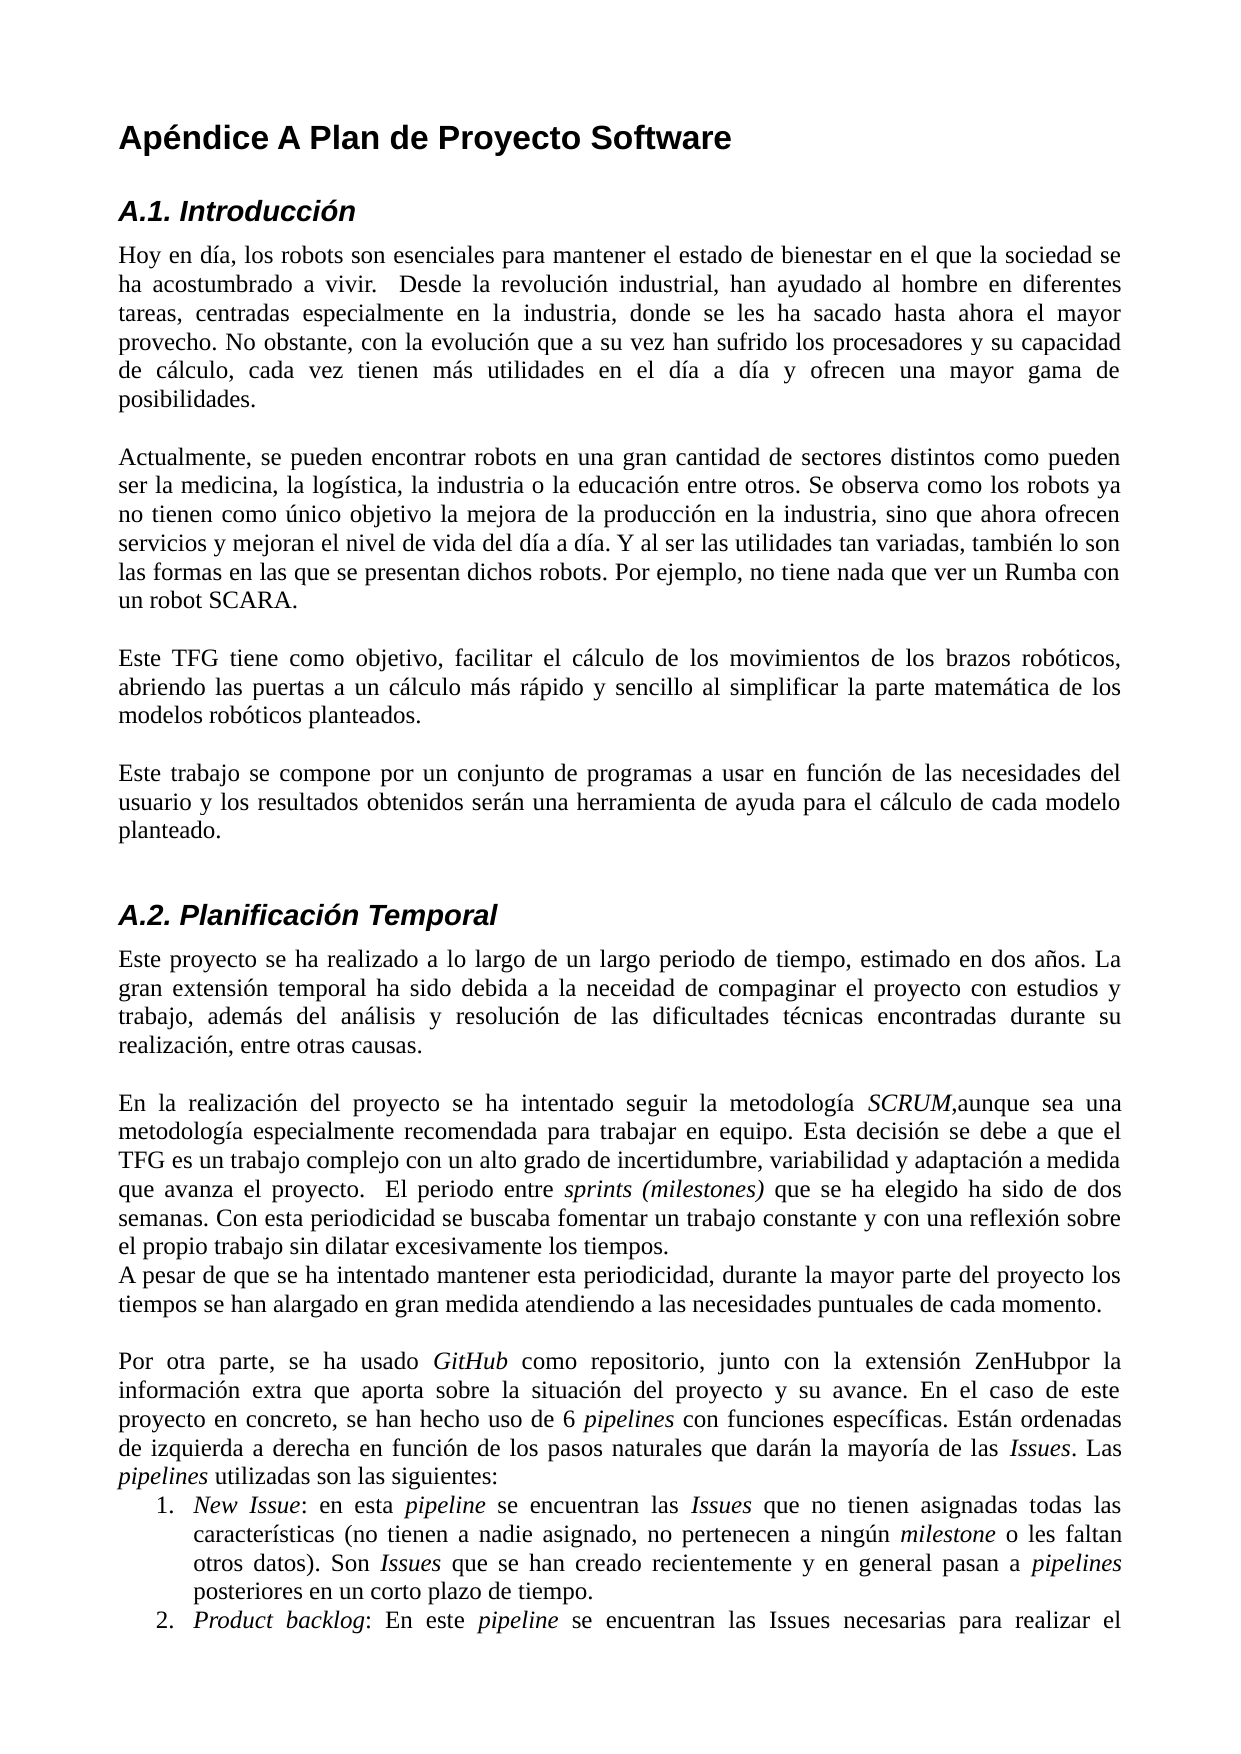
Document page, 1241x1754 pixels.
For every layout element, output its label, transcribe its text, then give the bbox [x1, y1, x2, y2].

text En la realización del proyecto se ha intentado seguir la metodología SCRUM,aunque sea una metodología especialmente recomendada para trabajar en equipo. Esta decisión se debe a que el TFG es un trabajo complejo con un alto grado de incertidumbre, variabilidad y adaptación a medida que avanza el proyecto. El periodo entre sprints (milestones) que se ha elegido ha sido de dos semanas. Con esta periodicidad se buscaba fomentar un trabajo constante y con una reflexión sobre el propio trabajo sin dilatar excesivamente los tiempos. [118, 1088, 1122, 1260]
subtitle A.1. Introducción [118, 194, 1122, 228]
text A pesar de que se ha intentado mantener esta periodicidad, durante la mayor parte del proyecto los tiempos se han alargado en gran medida atendiendo a las necesidades puntuales de cada momento. [118, 1260, 1122, 1318]
subtitle Apéndice A Plan de Proyecto Software [118, 118, 1122, 157]
text Actualmente, se pueden encontrar robots en una gran cantidad de sectores distintos como pueden ser la medicina, la logística, la industria o la educación entre otros. Se observa como los robots ya no tienen como único objetivo la mejora de la producción en la industria, sino que ahora ofrecen servicios y mejoran el nivel de vida del día a día. Y al ser las utilidades tan variadas, también lo son las formas en las que se presentan dichos robots. Por ejemplo, no tiene nada que ver un Rumba con un robot SCARA. [118, 442, 1122, 614]
text Este proyecto se ha realizado a lo largo de un largo periodo de tiempo, estimado en dos años. La gran extensión temporal ha sido debida a la neceidad de compaginar el proyecto con estudios y trabajo, además del análisis y resolución de las dificultades técnicas encontradas durante su realización, entre otras causas. [118, 944, 1122, 1059]
text Este trabajo se compone por un conjunto de programas a usar en función de las necesidades del usuario y los resultados obtenidos serán una herramienta de ayuda para el cálculo de cada modelo planteado. [118, 758, 1122, 844]
subtitle A.2. Planificación Temporal [118, 898, 1122, 931]
text Por otra parte, se ha usado GitHub como repositorio, junto con la extensión ZenHubpor la información extra que aporta sobre la situación del proyecto y su avance. En el caso de este proyecto en concreto, se han hecho uso de 6 pipelines con funciones específicas. Están ordenadas de izquierda a derecha en función de los pasos naturales que darán la mayoría de las Issues. Las pipelines utilizadas son las siguientes: [118, 1346, 1122, 1490]
list Product backlog: En este pipeline se encuentran las Issues necesarias para realizar el [156, 1605, 1122, 1634]
list New Issue: en esta pipeline se encuentran las Issues que no tienen asignadas todas las características (no tienen a nadie asignado, no pertenecen a ningún milestone o les faltan otros datos). Son Issues que se han creado recientemente y en general pasan a pipelines posteriores en un corto plazo de tiempo. [156, 1490, 1122, 1605]
text Este TFG tiene como objetivo, facilitar el cálculo de los movimientos de los brazos robóticos, abriendo las puertas a un cálculo más rápido y sencillo al simplificar la parte matemática de los modelos robóticos planteados. [118, 643, 1122, 729]
text Hoy en día, los robots son esenciales para mantener el estado de bienestar en el que la sociedad se ha acostumbrado a vivir. Desde la revolución industrial, han ayudado al hombre en diferentes tareas, centradas especialmente en la industria, donde se les ha sacado hasta ahora el mayor provecho. No obstante, con la evolución que a su vez han sufrido los procesadores y su capacidad de cálculo, cada vez tienen más utilidades en el día a día y ofrecen una mayor gama de posibilidades. [118, 240, 1122, 413]
